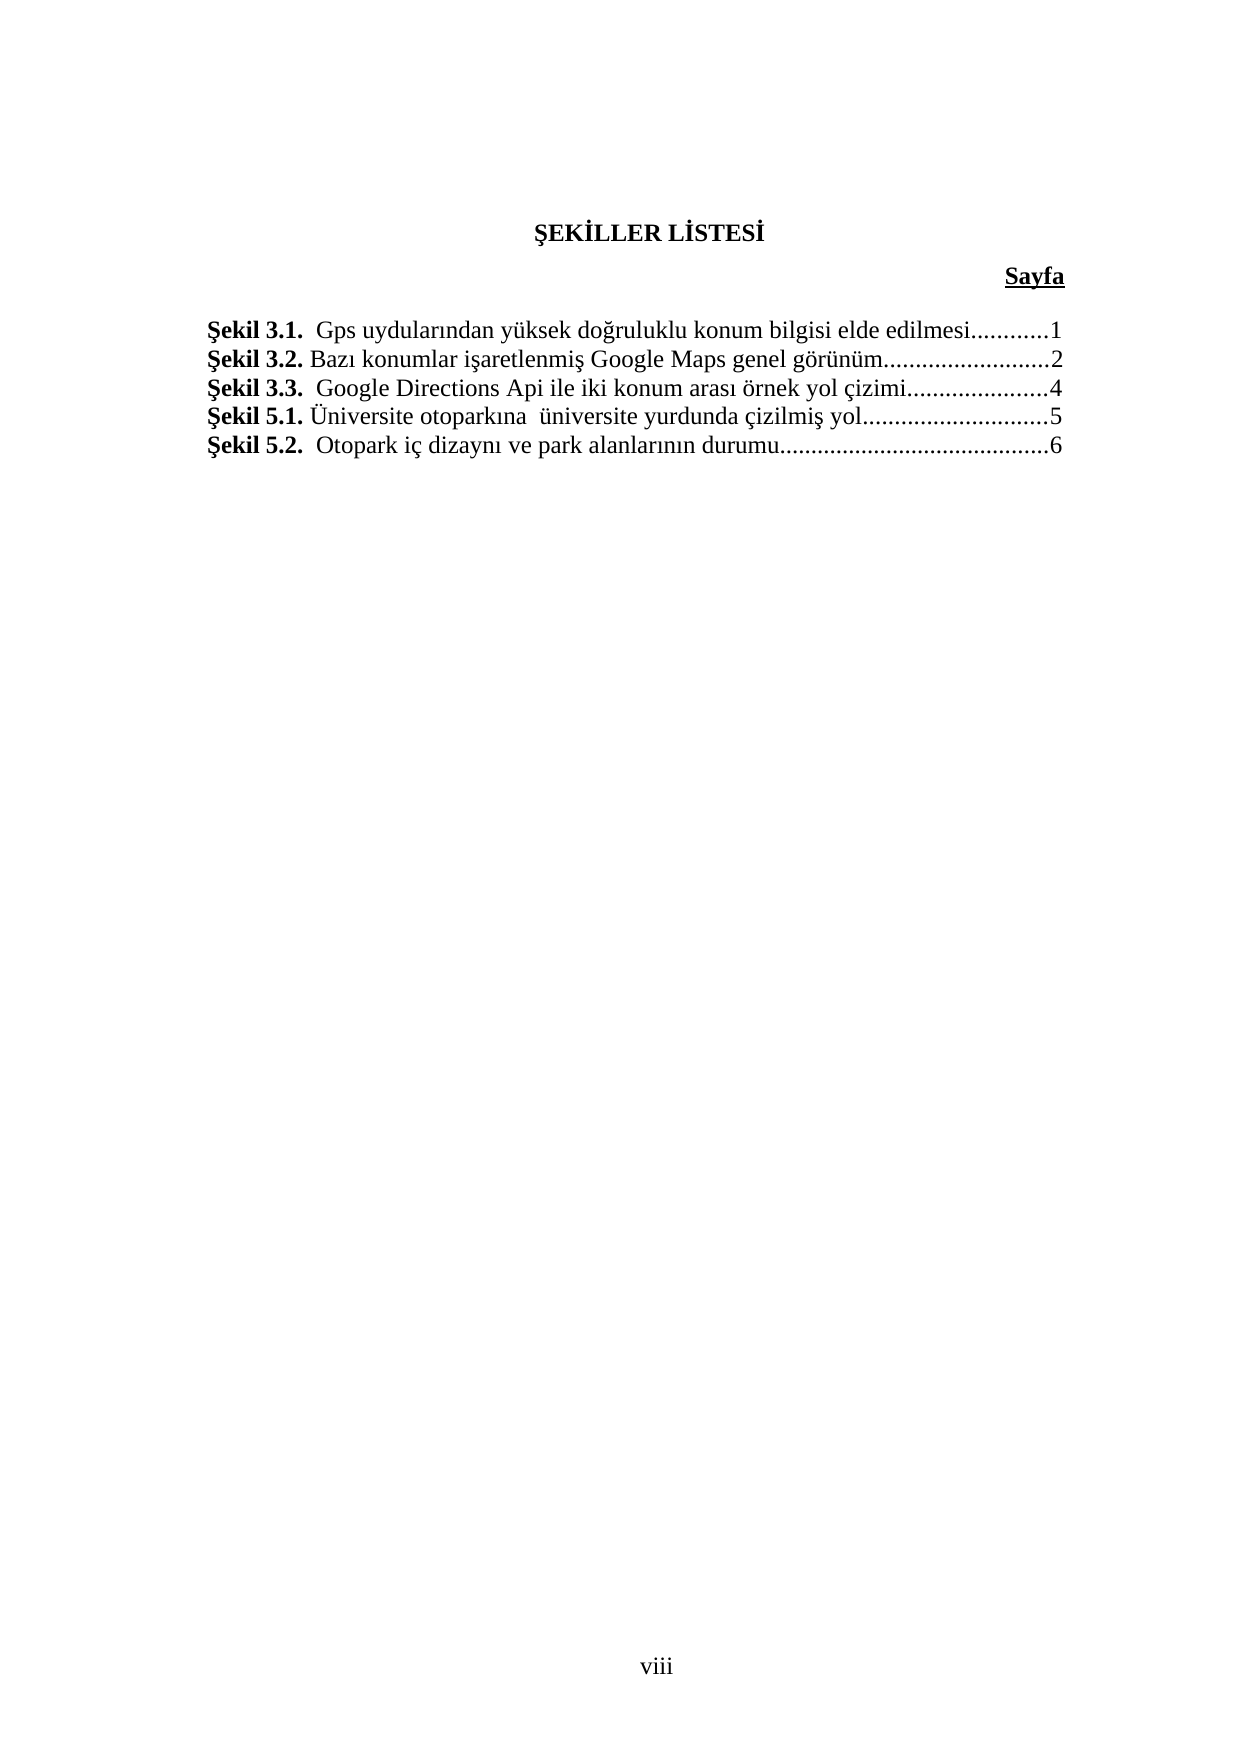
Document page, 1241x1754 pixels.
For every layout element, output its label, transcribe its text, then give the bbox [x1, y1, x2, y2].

subtitle ŞEKİLLER LİSTESİ [207, 218, 1092, 247]
text Şekil 5.1. Üniversite otoparkına üniversite yurdunda çizilmiş yol 5 [207, 401, 1092, 430]
text Şekil 3.3. Google Directions Api ile iki konum arası örnek yol çizimi 4 [207, 373, 1092, 401]
text Şekil 3.2. Bazı konumlar işaretlenmiş Google Maps genel görünüm 2 [207, 344, 1092, 373]
text Şekil 3.1. Gps uydularından yüksek doğruluklu konum bilgisi elde edilmesi 1 [207, 315, 1069, 344]
text Sayfa [207, 261, 1064, 290]
text Şekil 5.2. Otopark iç dizaynı ve park alanlarının durumu 6 [207, 430, 1092, 459]
